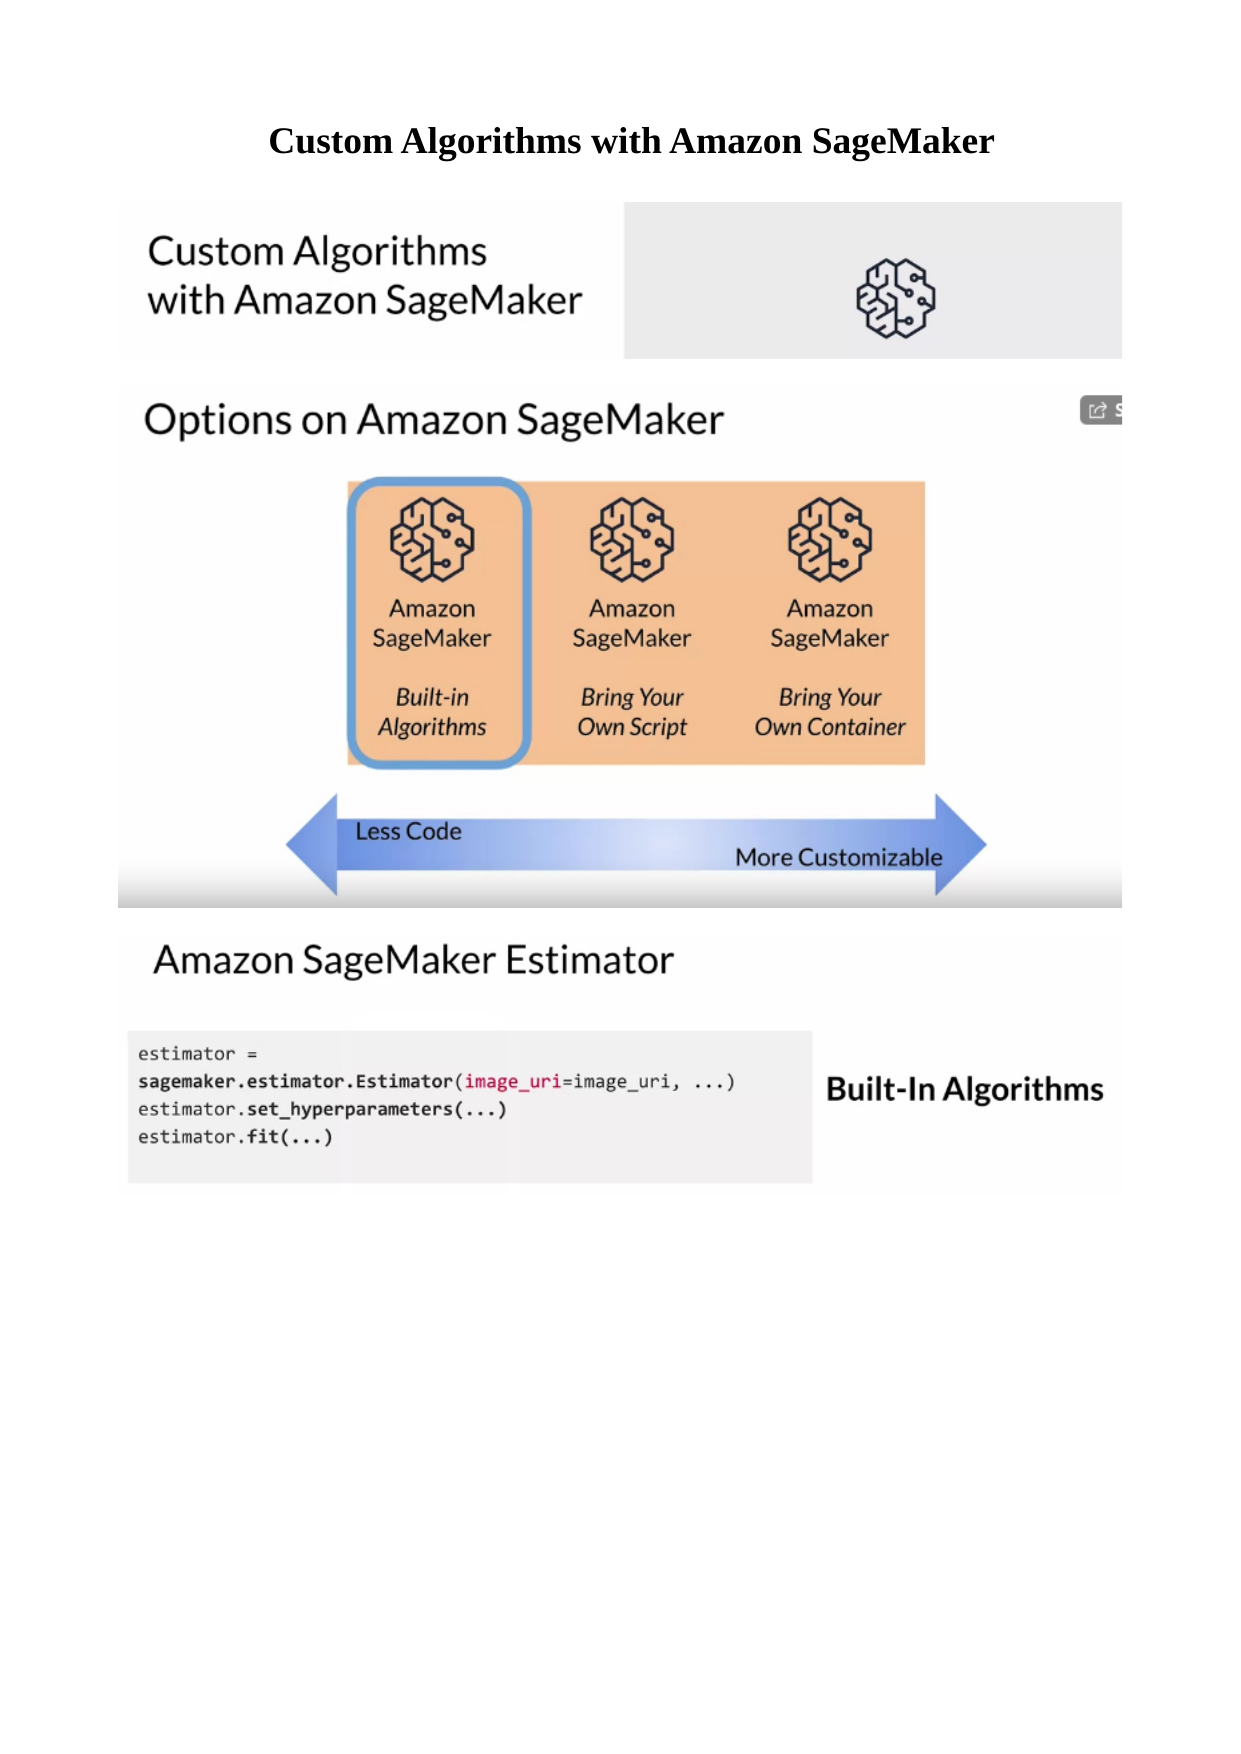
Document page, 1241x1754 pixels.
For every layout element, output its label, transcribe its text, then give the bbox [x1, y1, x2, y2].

picture [118, 202, 1123, 359]
picture [118, 386, 1123, 908]
subtitle Custom Algorithms with Amazon SageMaker [118, 118, 1122, 161]
picture [118, 936, 1123, 1196]
